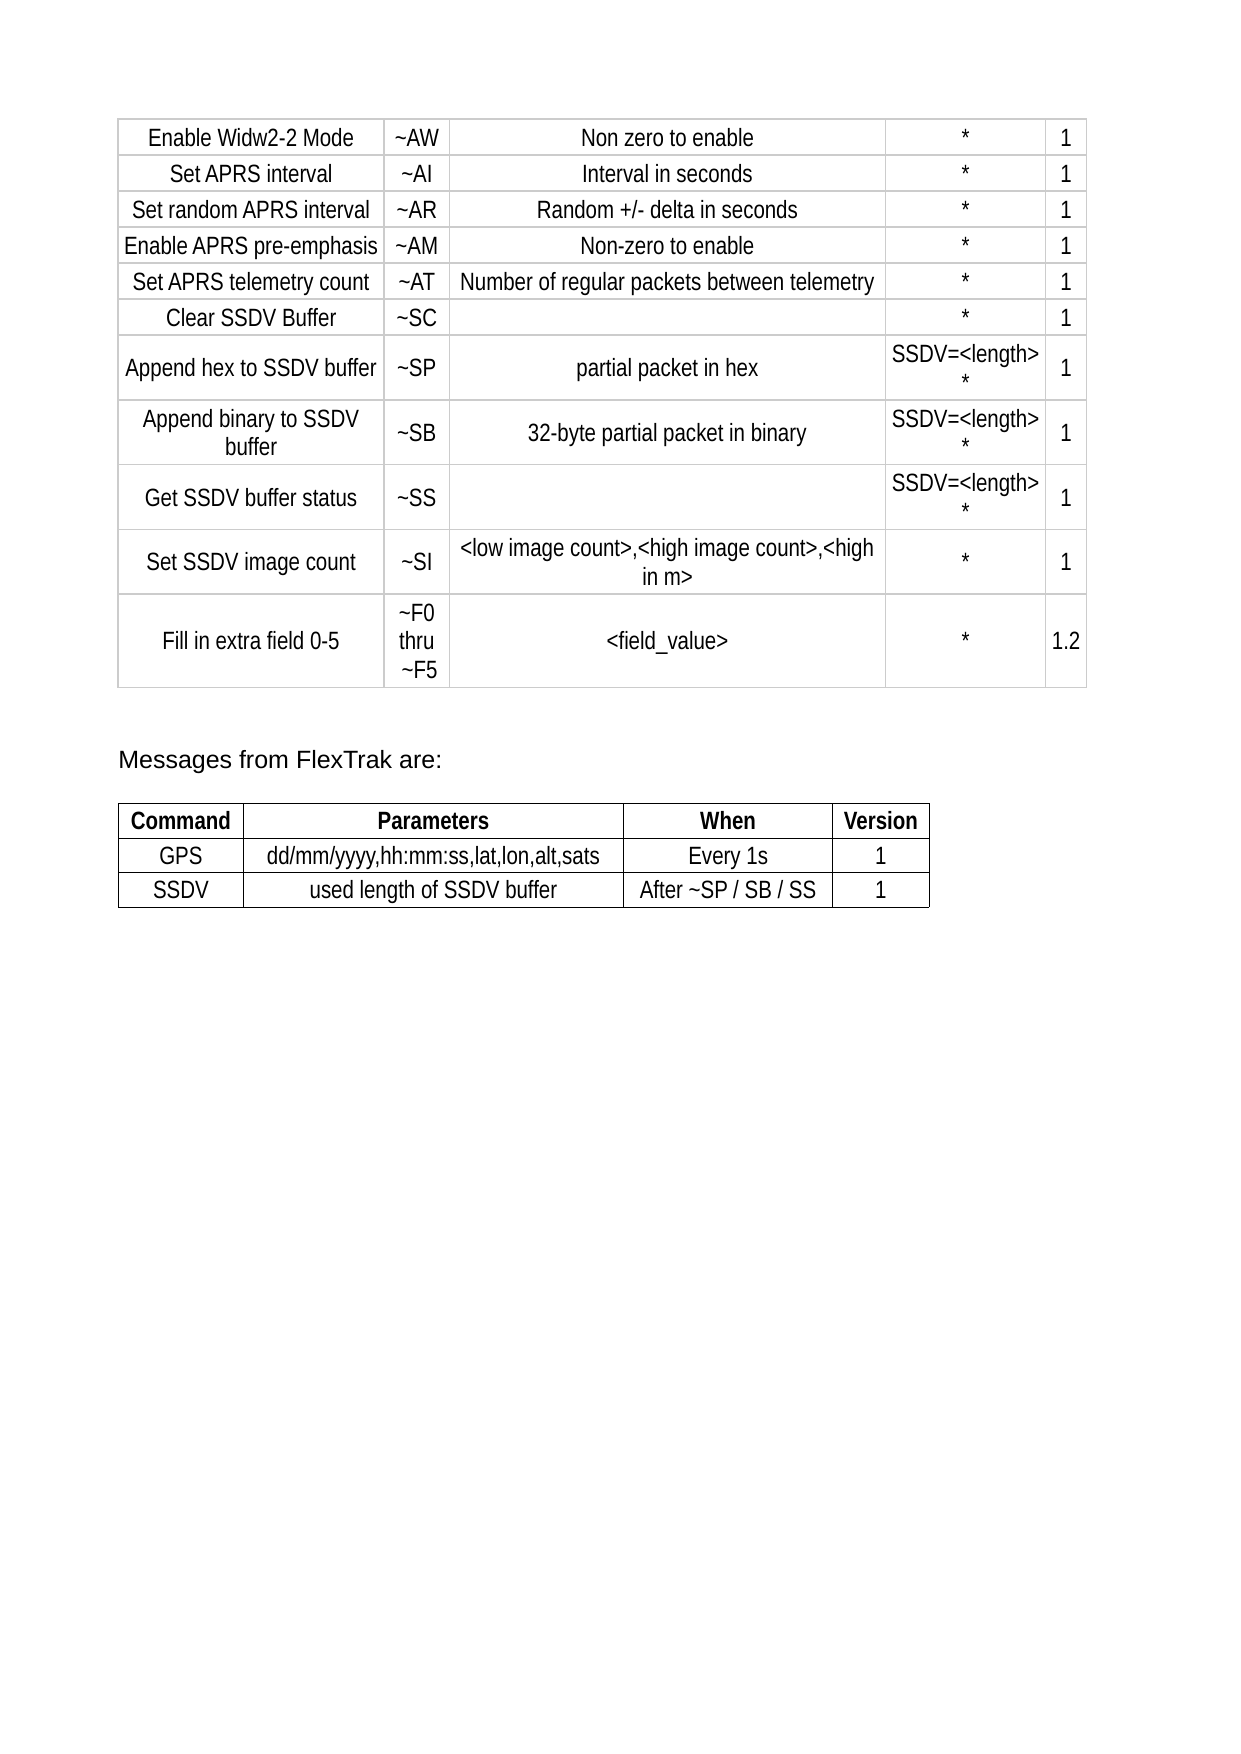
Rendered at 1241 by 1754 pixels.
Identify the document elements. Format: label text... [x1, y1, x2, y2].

table_header Version [833, 804, 929, 838]
table_cell used length of SSDV buffer [244, 873, 623, 907]
table_cell 1 [833, 873, 929, 907]
table_cell ~AM [385, 228, 449, 262]
table_cell SSDV [119, 873, 243, 907]
table_cell 1 [1046, 228, 1086, 262]
text Messages from FlexTrak are: [118, 746, 1122, 774]
table_cell Non-zero to enable [450, 228, 885, 262]
table_cell Random +/- delta in seconds [450, 192, 885, 226]
table_cell ~AR [385, 192, 449, 226]
table_cell SSDV=<length> * [886, 336, 1045, 399]
table_cell 1 [1046, 336, 1086, 399]
table_cell ~SP [385, 336, 449, 399]
table_cell Fill in extra field 0-5 [119, 595, 383, 686]
table_cell ~SC [385, 300, 449, 334]
table_cell * [886, 595, 1045, 686]
table_cell 1 [833, 839, 929, 872]
table_header Command [119, 804, 243, 838]
table_cell Set APRS telemetry count [119, 264, 383, 298]
table_cell Interval in seconds [450, 156, 885, 190]
table_cell [450, 300, 885, 334]
table_cell * [886, 530, 1045, 593]
table_cell GPS [119, 839, 243, 872]
table_cell ~AW [385, 120, 449, 154]
table_cell <low image count>,<high image count>,<high in m> [450, 530, 885, 593]
table_cell Set APRS interval [119, 156, 383, 190]
table_cell * [886, 192, 1045, 226]
table_cell dd/mm/yyyy,hh:mm:ss,lat,lon,alt,sats [244, 839, 623, 872]
table_cell 1 [1046, 120, 1086, 154]
table_cell ~SB [385, 401, 449, 464]
table_cell * [886, 300, 1045, 334]
table_cell ~F0 thru ~F5 [385, 595, 449, 686]
table_cell Clear SSDV Buffer [119, 300, 383, 334]
table_cell ~AT [385, 264, 449, 298]
table_header When [624, 804, 832, 838]
table_cell After ~SP / SB / SS [624, 873, 832, 907]
table_cell 1 [1046, 264, 1086, 298]
table_cell 1 [1046, 530, 1086, 593]
table_cell 1 [1046, 465, 1086, 528]
table_cell Set random APRS interval [119, 192, 383, 226]
table_header Parameters [244, 804, 623, 838]
table_cell * [886, 228, 1045, 262]
table_cell partial packet in hex [450, 336, 885, 399]
table_cell * [886, 120, 1045, 154]
table_cell SSDV=<length> * [886, 401, 1045, 464]
table_cell * [886, 264, 1045, 298]
table_cell Number of regular packets between telemetry [450, 264, 885, 298]
table_cell 1 [1046, 401, 1086, 464]
table_cell ~SI [385, 530, 449, 593]
table_cell Set SSDV image count [119, 530, 383, 593]
table_cell <field_value> [450, 595, 885, 686]
table_cell 1.2 [1046, 595, 1086, 686]
table_cell SSDV=<length> * [886, 465, 1045, 528]
table_cell Non zero to enable [450, 120, 885, 154]
table_cell 1 [1046, 192, 1086, 226]
table_cell 1 [1046, 156, 1086, 190]
table_cell 32-byte partial packet in binary [450, 401, 885, 464]
table_cell Append hex to SSDV buffer [119, 336, 383, 399]
table_cell [450, 465, 885, 528]
table_cell Get SSDV buffer status [119, 465, 383, 528]
table_cell 1 [1046, 300, 1086, 334]
table_cell ~SS [385, 465, 449, 528]
table_cell Every 1s [624, 839, 832, 872]
table_cell Append binary to SSDV buffer [119, 401, 383, 464]
table_cell ~AI [385, 156, 449, 190]
table_cell Enable APRS pre-emphasis [119, 228, 383, 262]
table_cell * [886, 156, 1045, 190]
table_cell Enable Widw2-2 Mode [119, 120, 383, 154]
